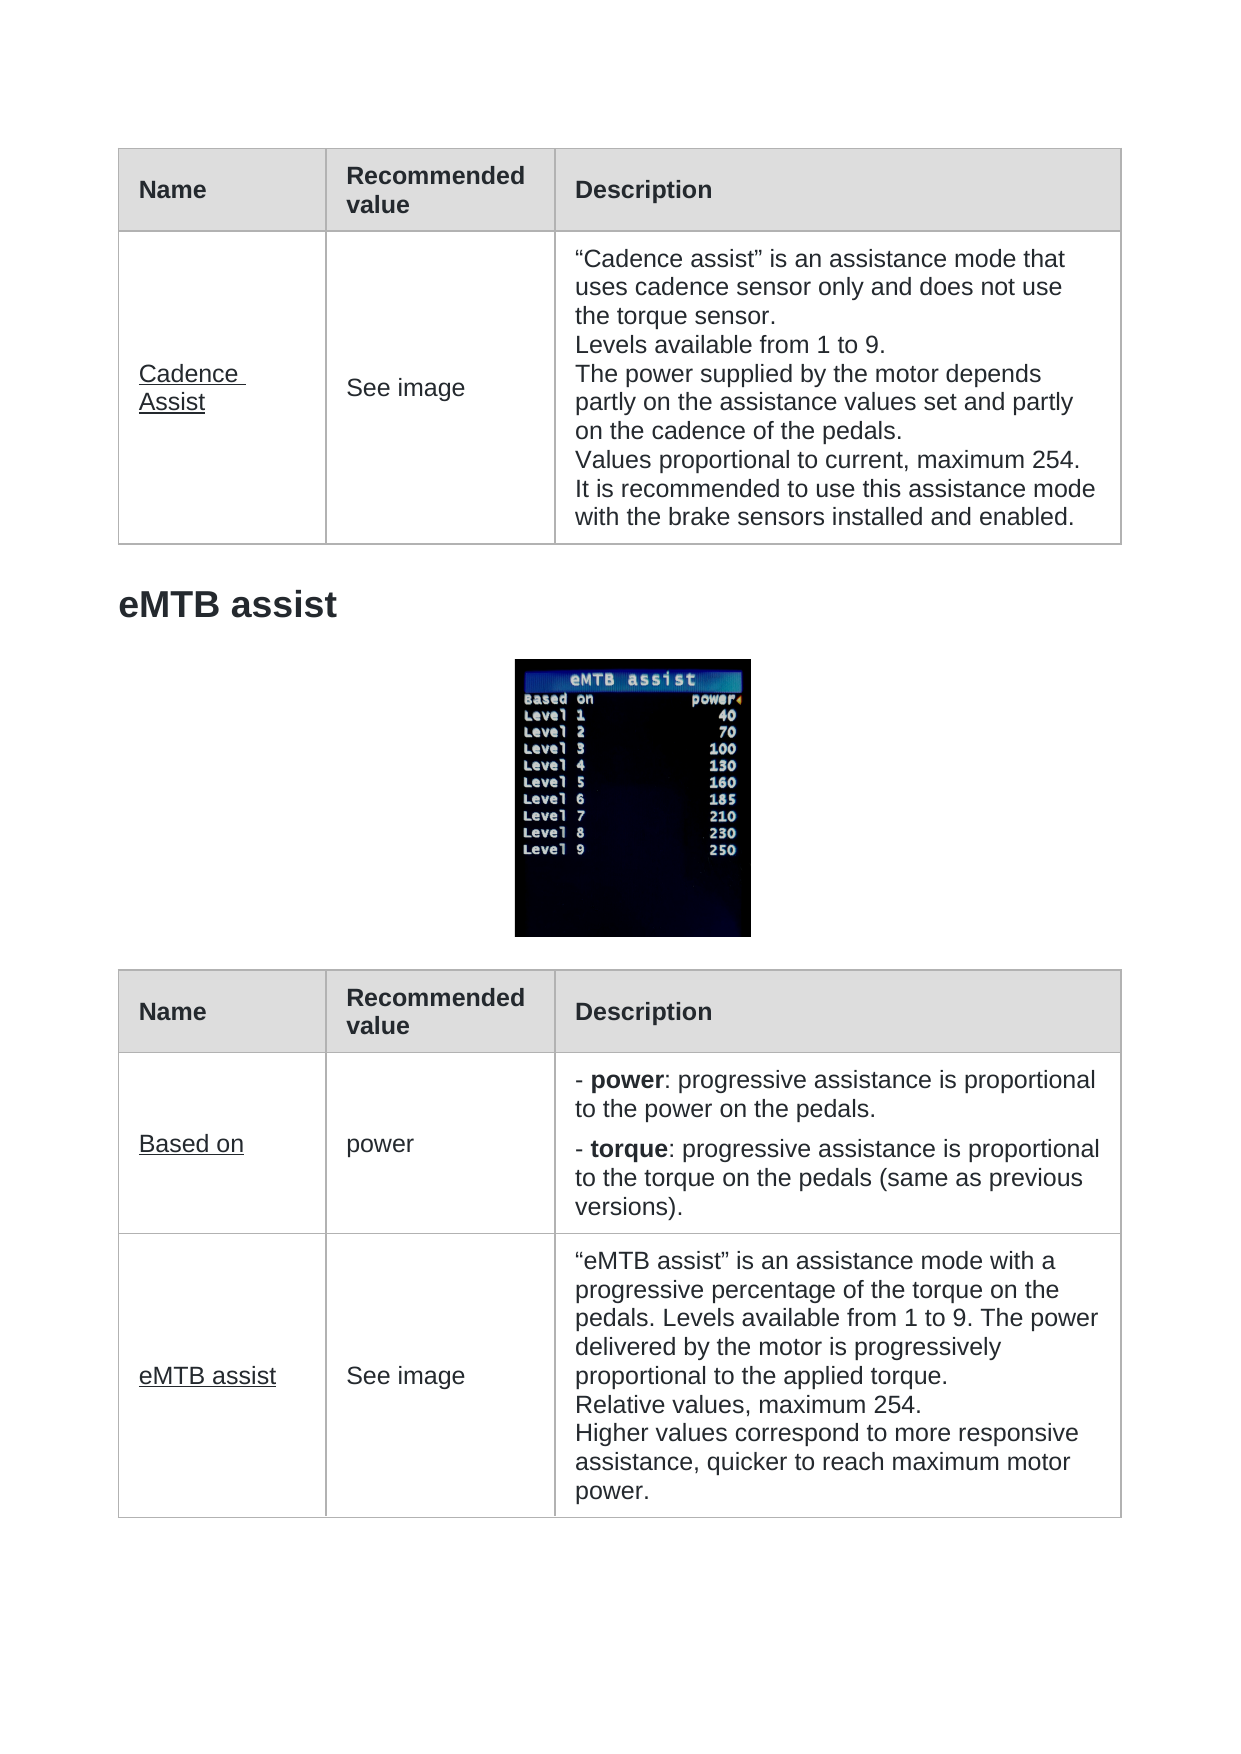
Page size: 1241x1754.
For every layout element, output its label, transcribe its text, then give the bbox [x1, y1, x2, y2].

table_cell eMTB assist [119, 1234, 325, 1516]
table_header Name [119, 149, 325, 230]
table_header Recommended value [327, 971, 554, 1052]
table_cell power [327, 1053, 554, 1232]
table_header Recommended value [327, 149, 554, 230]
table_cell “eMTB assist” is an assistance mode with a progressive percentage of the torque on the pedals. Levels available from 1 to 9. The power delivered by the motor is progressively proportional to the applied torque. Relative values, maximum 254. Higher values correspond to more responsive assistance, quicker to reach maximum motor power. [556, 1234, 1120, 1516]
table_header Description [556, 149, 1120, 230]
table_cell Based on [119, 1053, 325, 1232]
table_cell “Cadence assist” is an assistance mode that uses cadence sensor only and does not use the torque sensor. Levels available from 1 to 9. The power supplied by the motor depends partly on the assistance values set and partly on the cadence of the pedals. Values ​​proportional to current, maximum 254. It is recommended to use this assistance mode with the brake sensors installed and enabled. [556, 232, 1120, 543]
table_cell See image [327, 1234, 554, 1516]
picture [514, 659, 751, 937]
text eMTB assist [118, 582, 1122, 625]
table_header Name [119, 971, 325, 1052]
table_cell See image [327, 232, 554, 543]
table_cell - power: progressive assistance is proportional to the power on the pedals. - torque: progressive assistance is proportional to the torque on the pedals (same as previous versions). [556, 1053, 1120, 1232]
table_header Description [556, 971, 1120, 1052]
table_cell Cadence Assist [119, 232, 325, 543]
